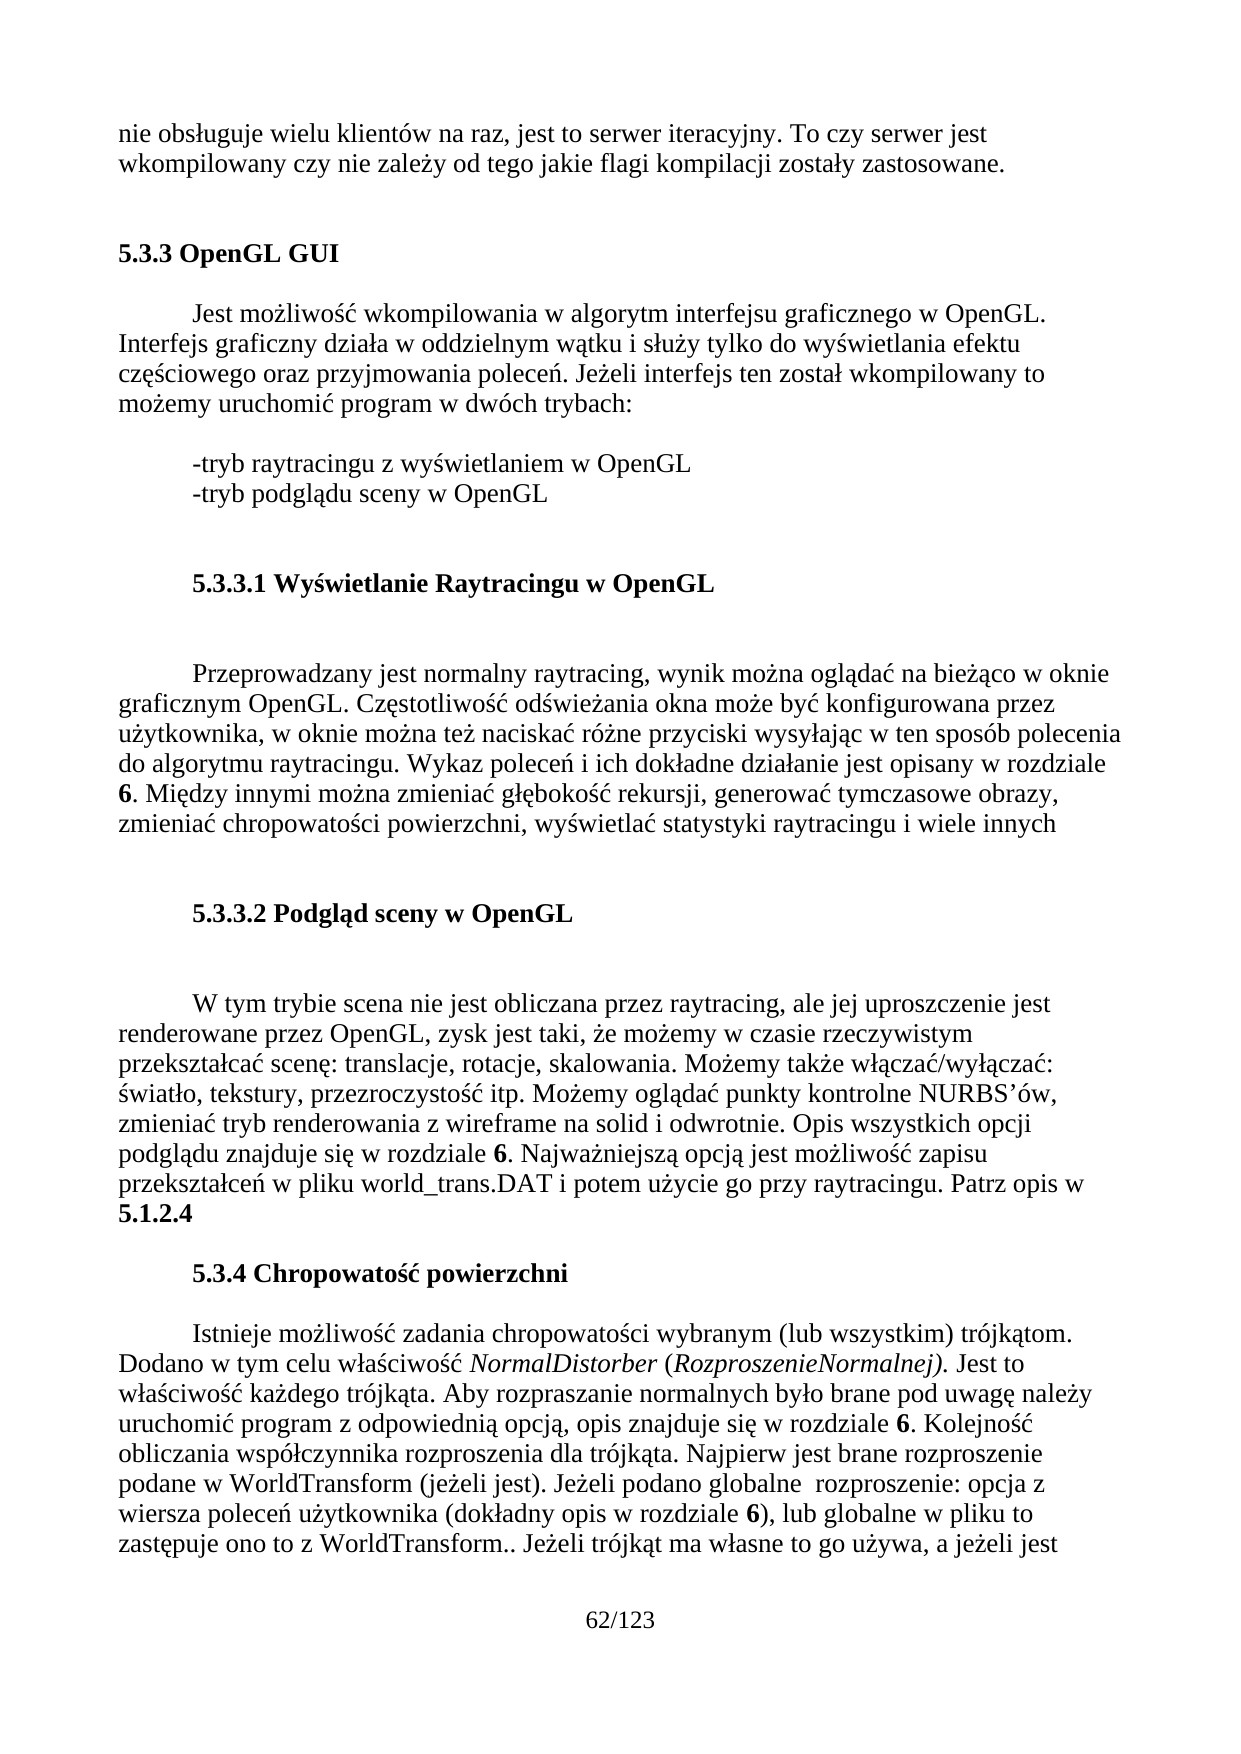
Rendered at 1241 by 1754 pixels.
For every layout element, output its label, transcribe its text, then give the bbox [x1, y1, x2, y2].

text 5.3.3 OpenGL GUI [118, 238, 1122, 268]
text W tym trybie scena nie jest obliczana przez raytracing, ale jej uproszczenie jest renderowane przez OpenGL, zysk jest taki, że możemy w czasie rzeczywistym przekształcać scenę: translacje, rotacje, skalowania. Możemy także włączać/wyłączać: światło, tekstury, przezroczystość itp. Możemy oglądać punkty kontrolne NURBS’ów, zmieniać tryb renderowania z wireframe na solid i odwrotnie. Opis wszystkich opcji podglądu znajduje się w rozdziale 6. Najważniejszą opcją jest możliwość zapisu przekształceń w pliku world_trans.DAT i potem użycie go przy raytracingu. Patrz opis w 5.1.2.4 [118, 988, 1122, 1228]
text 5.3.4 Chropowatość powierzchni [118, 1258, 1122, 1288]
text 5.3.3.2 Podgląd sceny w OpenGL [118, 898, 1122, 928]
text Jest możliwość wkompilowania w algorytm interfejsu graficznego w OpenGL. Interfejs graficzny działa w oddzielnym wątku i służy tylko do wyświetlania efektu częściowego oraz przyjmowania poleceń. Jeżeli interfejs ten został wkompilowany to możemy uruchomić program w dwóch trybach: [118, 298, 1122, 418]
text -tryb raytracingu z wyświetlaniem w OpenGL [118, 448, 1122, 478]
text Istnieje możliwość zadania chropowatości wybranym (lub wszystkim) trójkątom. Dodano w tym celu właściwość NormalDistorber (RozproszenieNormalnej). Jest to właściwość każdego trójkąta. Aby rozpraszanie normalnych było brane pod uwagę należy uruchomić program z odpowiednią opcją, opis znajduje się w rozdziale 6. Kolejność obliczania współczynnika rozproszenia dla trójkąta. Najpierw jest brane rozproszenie podane w WorldTransform (jeżeli jest). Jeżeli podano globalne rozproszenie: opcja z wiersza poleceń użytkownika (dokładny opis w rozdziale 6), lub globalne w pliku to zastępuje ono to z WorldTransform.. Jeżeli trójkąt ma własne to go używa, a jeżeli jest [118, 1318, 1122, 1558]
text Przeprowadzany jest normalny raytracing, wynik można oglądać na bieżąco w oknie graficznym OpenGL. Częstotliwość odświeżania okna może być konfigurowana przez użytkownika, w oknie można też naciskać różne przyciski wysyłając w ten sposób polecenia do algorytmu raytracingu. Wykaz poleceń i ich dokładne działanie jest opisany w rozdziale 6. Między innymi można zmieniać głębokość rekursji, generować tymczasowe obrazy, zmieniać chropowatości powierzchni, wyświetlać statystyki raytracingu i wiele innych [118, 658, 1122, 838]
text 5.3.3.1 Wyświetlanie Raytracingu w OpenGL [118, 568, 1122, 598]
text -tryb podglądu sceny w OpenGL [118, 478, 1122, 508]
text nie obsługuje wielu klientów na raz, jest to serwer iteracyjny. To czy serwer jest wkompilowany czy nie zależy od tego jakie flagi kompilacji zostały zastosowane. [118, 118, 1122, 178]
